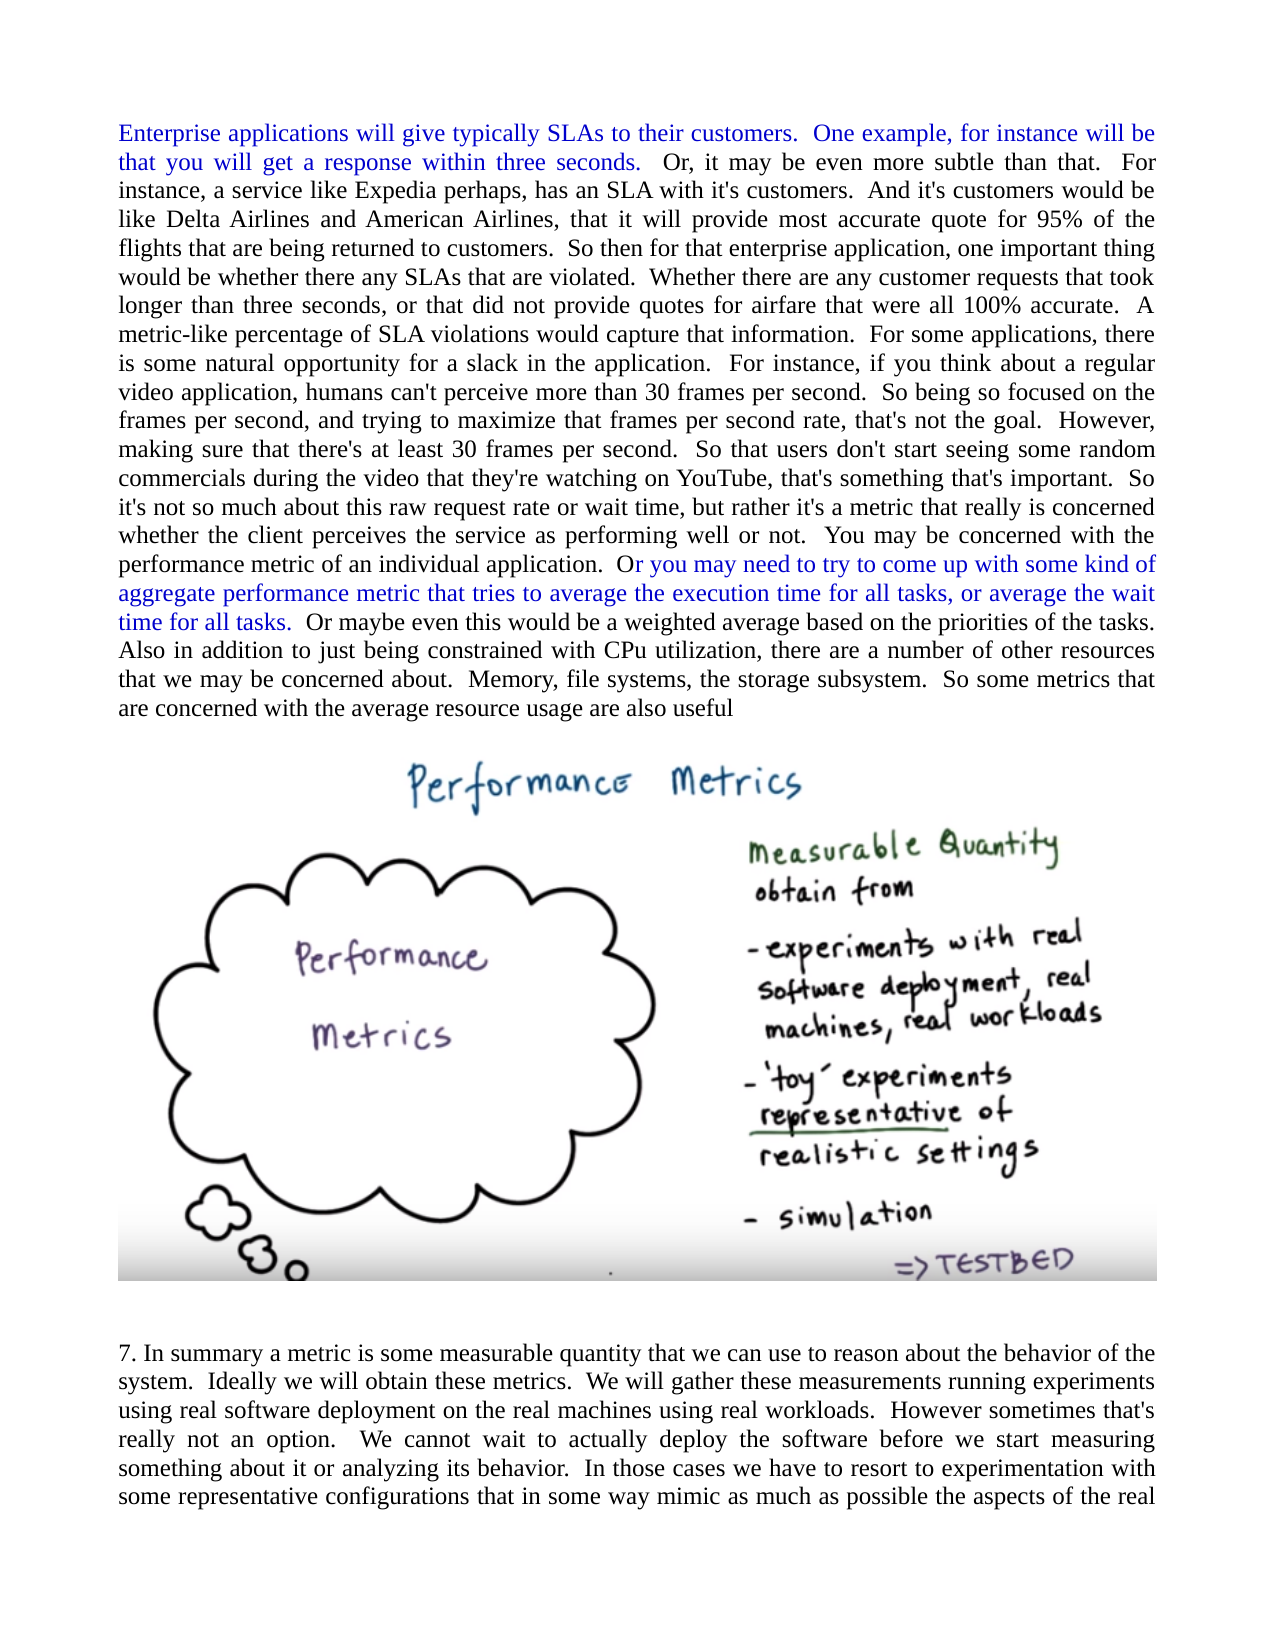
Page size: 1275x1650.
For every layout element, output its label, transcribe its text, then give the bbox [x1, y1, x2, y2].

text Enterprise applications will give typically SLAs to their customers. One example, for instance will be that you will get a response within three seconds. Or, it may be even more subtle than that. For instance, a service like Expedia perhaps, has an SLA with it's customers. And it's customers would be like Delta Airlines and American Airlines, that it will provide most accurate quote for 95% of the flights that are being returned to customers. So then for that enterprise application, one important thing would be whether there any SLAs that are violated. Whether there are any customer requests that took longer than three seconds, or that did not provide quotes for airfare that were all 100% accurate. A metric-like percentage of SLA violations would capture that information. For some applications, there is some natural opportunity for a slack in the application. For instance, if you think about a regular video application, humans can't perceive more than 30 frames per second. So being so focused on the frames per second, and trying to maximize that frames per second rate, that's not the goal. However, making sure that there's at least 30 frames per second. So that users don't start seeing some random commercials during the video that they're watching on YouTube, that's something that's important. So it's not so much about this raw request rate or wait time, but rather it's a metric that really is concerned whether the client perceives the service as performing well or not. You may be concerned with the performance metric of an individual application. Or you may need to try to come up with some kind of aggregate performance metric that tries to average the execution time for all tasks, or average the wait time for all tasks. Or maybe even this would be a weighted average based on the priorities of the tasks. Also in addition to just being constrained with CPu utilization, there are a number of other resources that we may be concerned about. Memory, file systems, the storage subsystem. So some metrics that are concerned with the average resource usage are also useful [118, 118, 1157, 722]
text 7. In summary a metric is some measurable quantity that we can use to reason about the behavior of the system. Ideally we will obtain these metrics. We will gather these measurements running experiments using real software deployment on the real machines using real workloads. However sometimes that's really not an option. We cannot wait to actually deploy the software before we start measuring something about it or analyzing its behavior. In those cases we have to resort to experimentation with some representative configurations that in some way mimic as much as possible the aspects of the real [118, 1338, 1157, 1510]
picture [118, 750, 1157, 1281]
